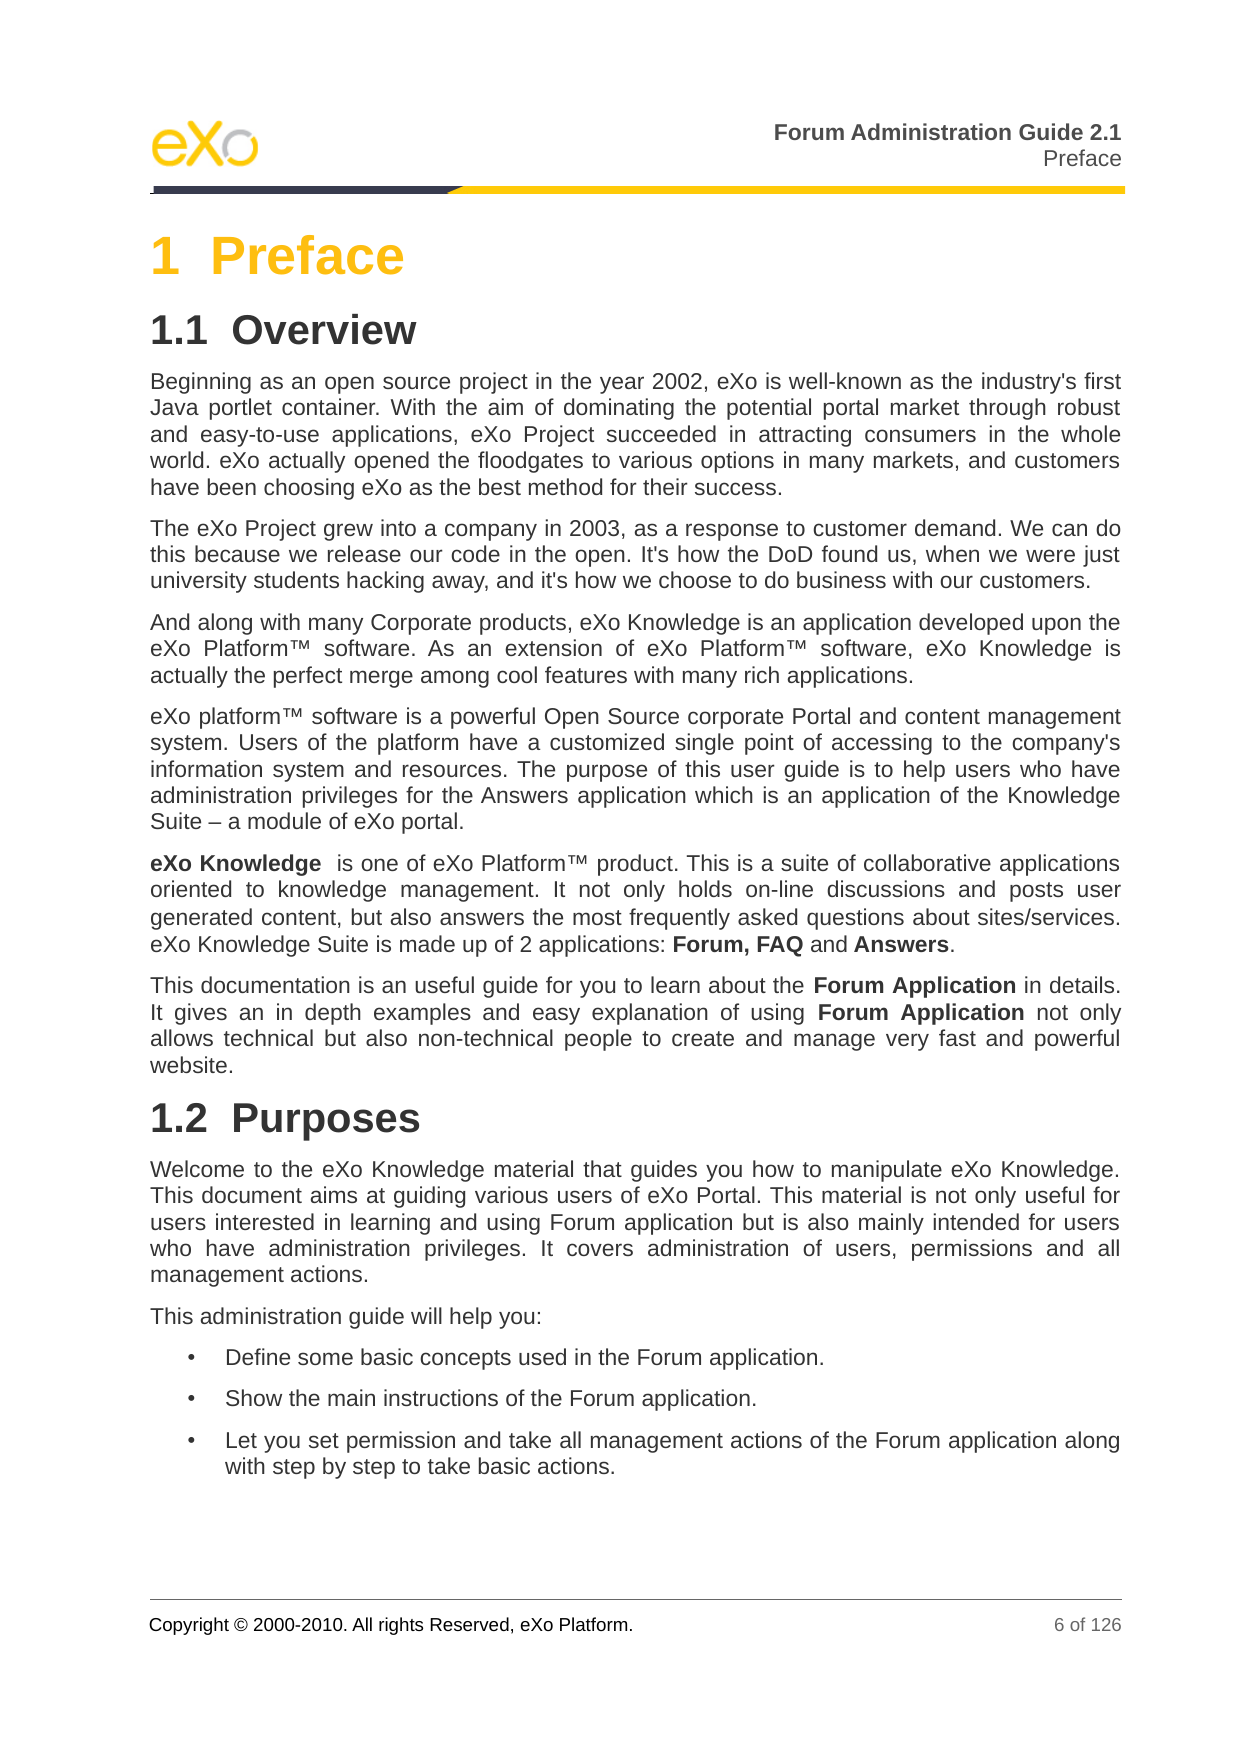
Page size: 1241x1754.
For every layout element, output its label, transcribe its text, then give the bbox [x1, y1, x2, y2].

picture [153, 186, 1125, 194]
text The eXo Project grew into a company in 2003, as a response to customer demand. We can do this because we release our code in the open. It's how the DoD found us, when we were just university students hacking away, and it's how we choose to do business with our customers. [150, 515, 1122, 594]
subtitle Overview [150, 305, 1122, 353]
list Show the main instructions of the Forum application. [187, 1385, 1122, 1412]
text This administration guide will help you: [150, 1303, 1122, 1329]
list Define some basic concepts used in the Forum application. [187, 1344, 1122, 1370]
text eXo Knowledge is one of eXo Platform™ product. This is a suite of collaborative applications oriented to knowledge management. It not only holds on-line discussions and posts user generated content, but also answers the most frequently asked questions about sites/services. eXo Knowledge Suite is made up of 2 applications: Forum, FAQ and Answers. [150, 850, 1122, 957]
text And along with many Corporate products, eXo Knowledge is an application developed upon the eXo Platform™ software. As an extension of eXo Platform™ software, eXo Knowledge is actually the perfect merge among cool features with many rich applications. [150, 609, 1122, 688]
text Welcome to the eXo Knowledge material that guides you how to manipulate eXo Knowledge. This document aims at guiding various users of eXo Portal. This material is not only useful for users interested in learning and using Forum application but is also mainly intended for users who have administration privileges. It covers administration of users, permissions and all management actions. [150, 1156, 1122, 1288]
text eXo platform™ software is a powerful Open Source corporate Portal and content management system. Users of the platform have a customized single point of accessing to the company's information system and resources. The purpose of this user guide is to help users who have administration privileges for the Answers application which is an application of the Knowledge Suite – a module of eXo portal. [150, 703, 1122, 835]
text Beginning as an open source project in the year 2002, eXo is well-known as the industry's first Java portlet container. With the aim of dominating the potential portal market through robust and easy-to-use applications, eXo Project succeeded in attracting consumers in the whole world. eXo actually opened the floodgates to various options in many markets, and customers have been choosing eXo as the best method for their success. [150, 368, 1122, 500]
text This documentation is an useful guide for you to learn about the Forum Application in details. It gives an in depth examples and easy explanation of using Forum Application not only allows technical but also non-technical people to create and manage very fast and powerful website. [150, 972, 1122, 1078]
subtitle Preface [150, 223, 1122, 286]
subtitle Purposes [150, 1093, 1122, 1141]
list Let you set permission and take all management actions of the Forum application along with step by step to take basic actions. [187, 1427, 1122, 1479]
picture [152, 120, 259, 167]
